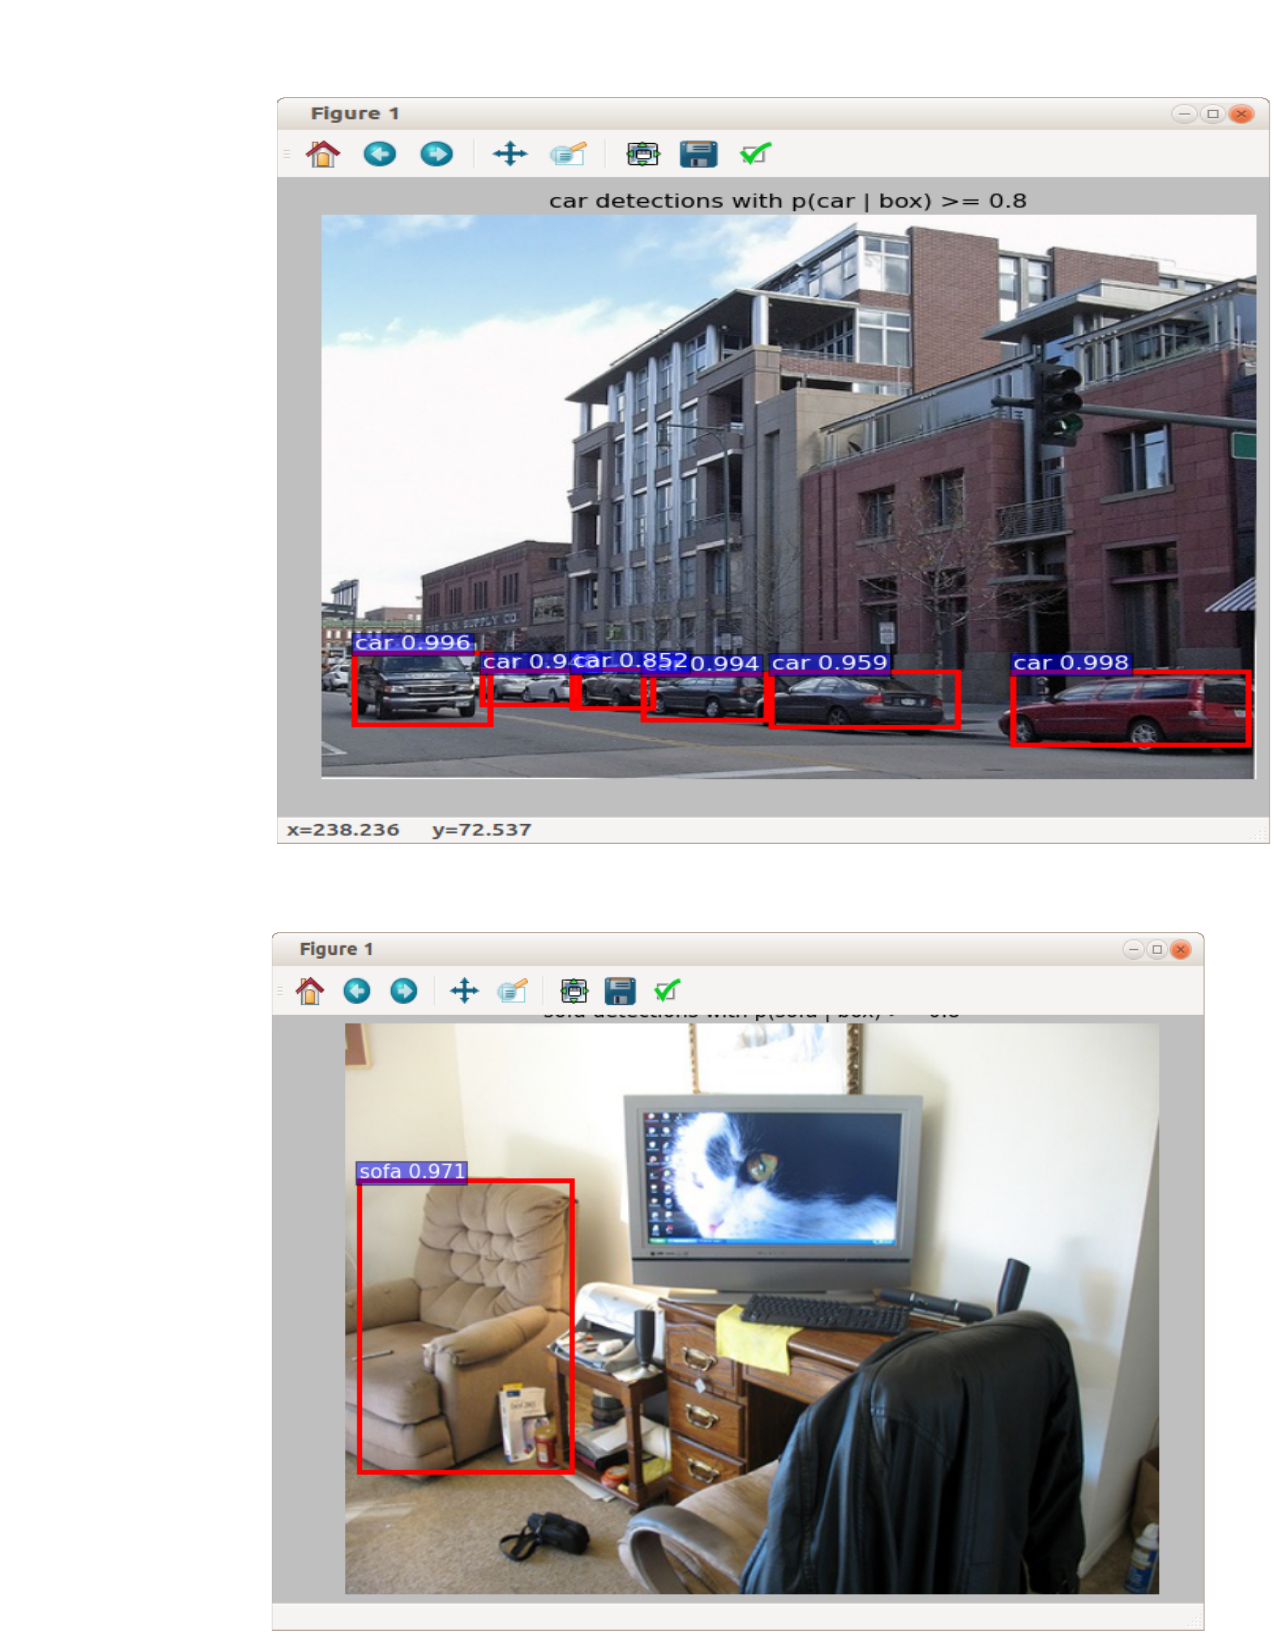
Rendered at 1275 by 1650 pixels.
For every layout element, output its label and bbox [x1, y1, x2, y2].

picture [277, 97, 1271, 844]
picture [271, 932, 1205, 1631]
